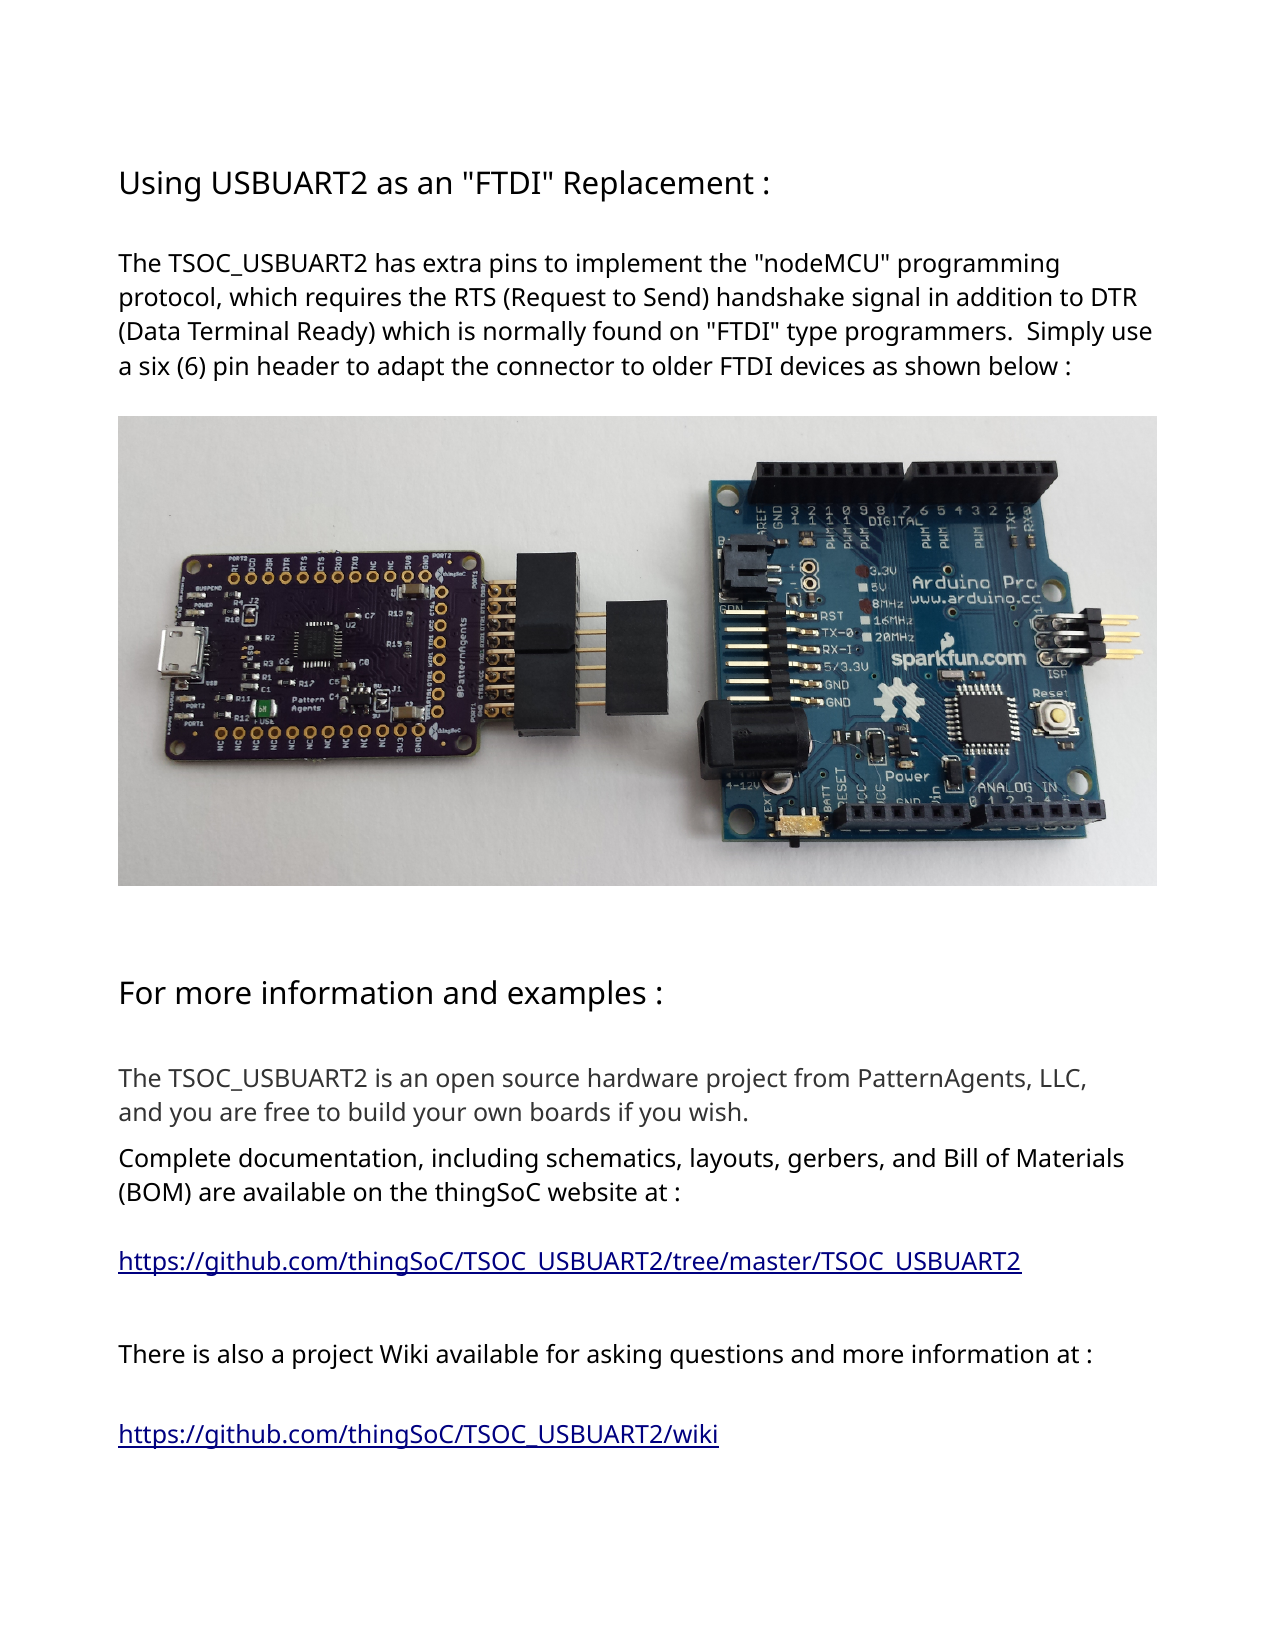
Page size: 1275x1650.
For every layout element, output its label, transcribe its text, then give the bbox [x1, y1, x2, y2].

text The TSOC_USBUART2 has extra pins to implement the "nodeMCU" programming protocol, which requires the RTS (Request to Send) handshake signal in addition to DTR (Data Terminal Ready) which is normally found on "FTDI" type programmers. Simply use a six (6) pin header to adapt the connector to older FTDI devices as shown below : [118, 246, 1157, 382]
picture [118, 416, 1157, 886]
text For more information and examples : [118, 971, 1157, 1014]
text https://github.com/thingSoC/TSOC_USBUART2/wiki [118, 1417, 1157, 1451]
text Complete documentation, including schematics, layouts, gerbers, and Bill of Materials (BOM) are available on the thingSoC website at : https://github.com/thingSoC/TSOC_USBUART2/tree/master/TSOC_USBUART2 [118, 1141, 1157, 1277]
text Using USBUART2 as an "FTDI" Replacement : [118, 161, 1157, 203]
text The TSOC_USBUART2 is an open source hardware project from PatternAgents, LLC, and you are free to build your own boards if you wish. [118, 1060, 1157, 1128]
text There is also a project Wiki available for asking questions and more information at : [118, 1336, 1157, 1404]
